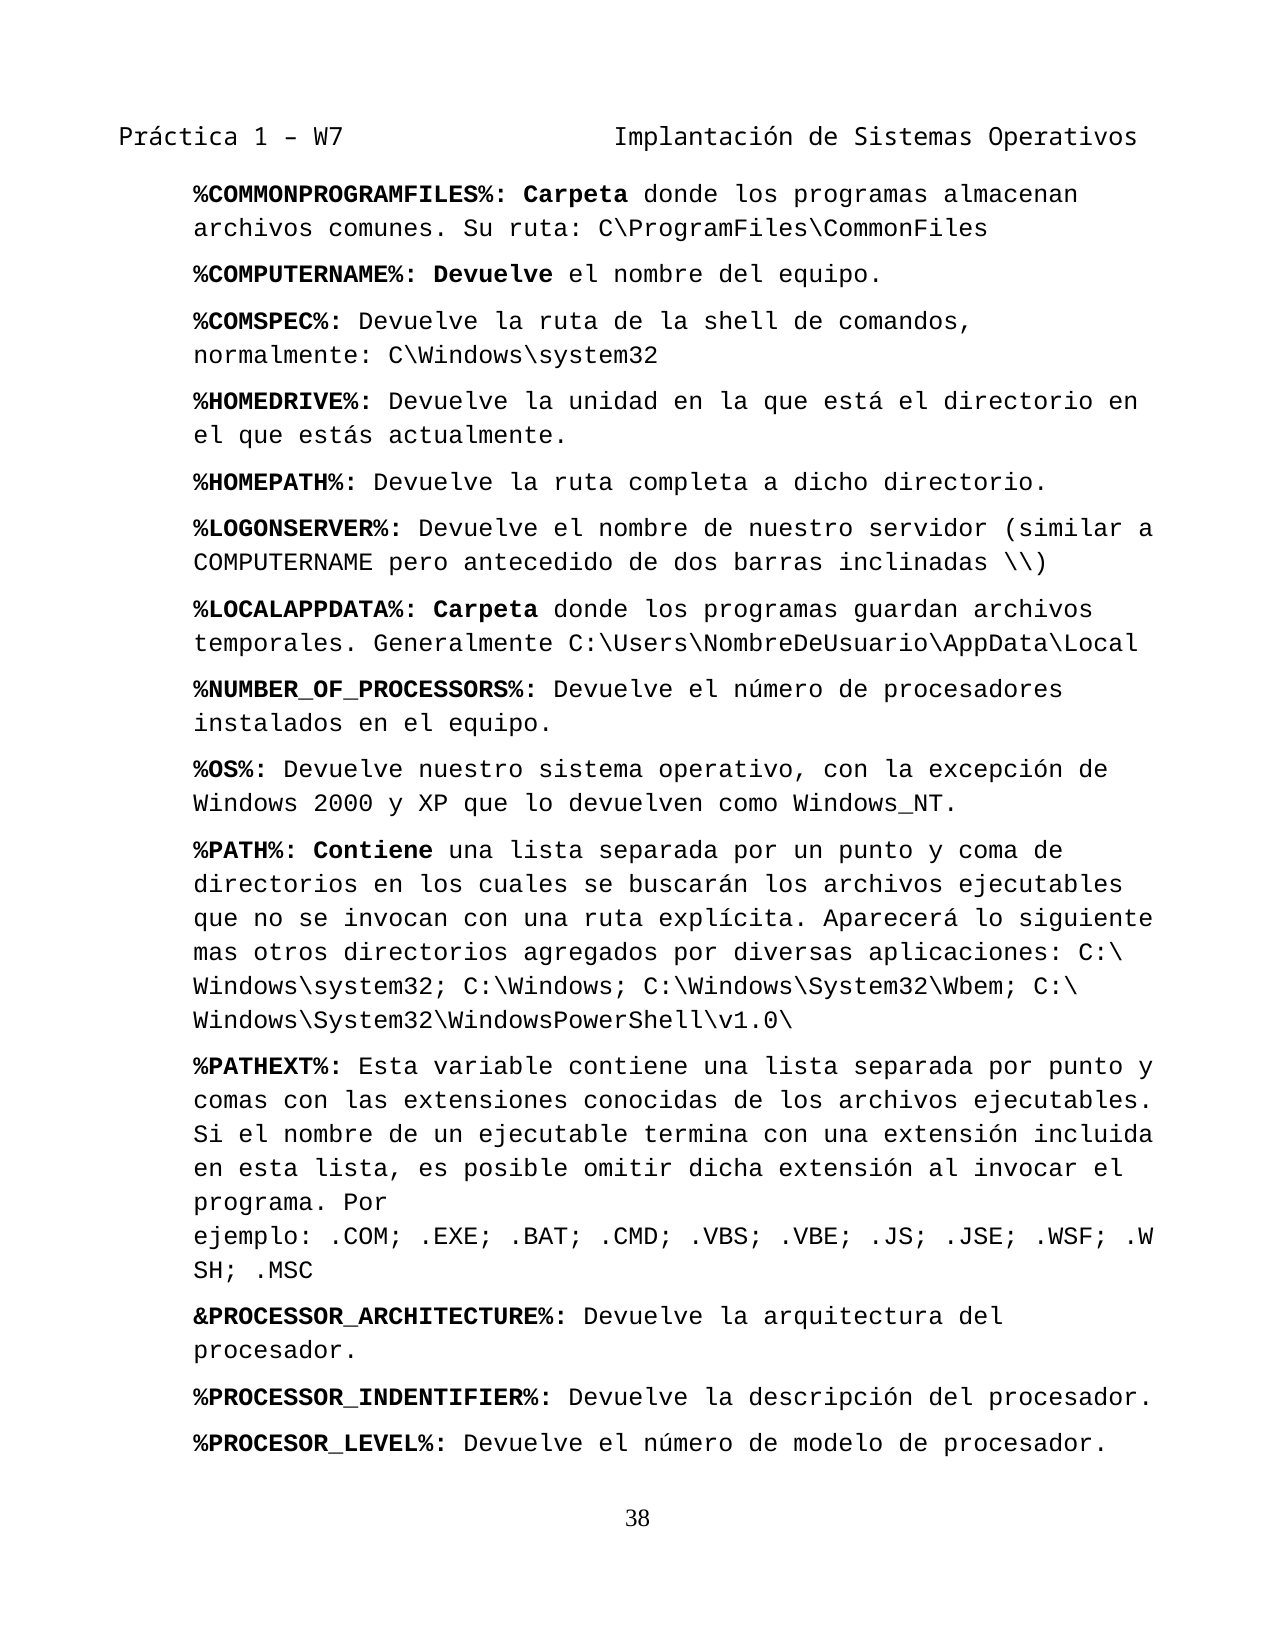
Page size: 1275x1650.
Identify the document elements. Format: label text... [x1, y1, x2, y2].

list %LOGONSERVER%: Devuelve el nombre de nuestro servidor (similar a COMPUTERNAME pero antecedido de dos barras inclinadas \\) [156, 516, 1157, 578]
list &PROCESSOR_ARCHITECTURE%: Devuelve la arquitectura del procesador. [156, 1304, 1157, 1366]
list %NUMBER_OF_PROCESSORS%: Devuelve el número de procesadores instalados en el equipo. [156, 677, 1157, 739]
list %LOCALAPPDATA%: Carpeta donde los programas guardan archivos temporales. Generalmente C:\Users\NombreDeUsuario\AppData\Local [156, 596, 1157, 658]
list %COMPUTERNAME%: Devuelve el nombre del equipo. [156, 262, 1157, 290]
list %PATH%: Contiene una lista separada por un punto y coma de directorios en los cuales se buscarán los archivos ejecutables que no se invocan con una ruta explícita. Aparecerá lo siguiente mas otros directorios agregados por diversas aplicaciones: C:\Windows\system32; C:\Windows; C:\Windows\System32\Wbem; C:\Windows\System32\WindowsPowerShell\v1.0\ [156, 837, 1157, 1036]
list %PROCESOR_LEVEL%: Devuelve el número de modelo de procesador. [156, 1431, 1157, 1459]
list %PROCESSOR_INDENTIFIER%: Devuelve la descripción del procesador. [156, 1384, 1157, 1413]
list %OS%: Devuelve nuestro sistema operativo, con la excepción de Windows 2000 y XP que lo devuelven como Windows_NT. [156, 757, 1157, 819]
list %COMSPEC%: Devuelve la ruta de la shell de comandos, normalmente: C\Windows\system32 [156, 308, 1157, 371]
list %HOMEPATH%: Devuelve la ruta completa a dicho directorio. [156, 469, 1157, 498]
list %PATHEXT%: Esta variable contiene una lista separada por punto y comas con las extensiones conocidas de los archivos ejecutables. Si el nombre de un ejecutable termina con una extensión incluida en esta lista, es posible omitir dicha extensión al invocar el programa. Por ejemplo: .COM; .EXE; .BAT; .CMD; .VBS; .VBE; .JS; .JSE; .WSF; .WSH; .MSC [156, 1054, 1157, 1286]
list %HOMEDRIVE%: Devuelve la unidad en la que está el directorio en el que estás actualmente. [156, 389, 1157, 451]
list %COMMONPROGRAMFILES%: Carpeta donde los programas almacenan archivos comunes. Su ruta: C\ProgramFiles\CommonFiles [156, 182, 1157, 244]
